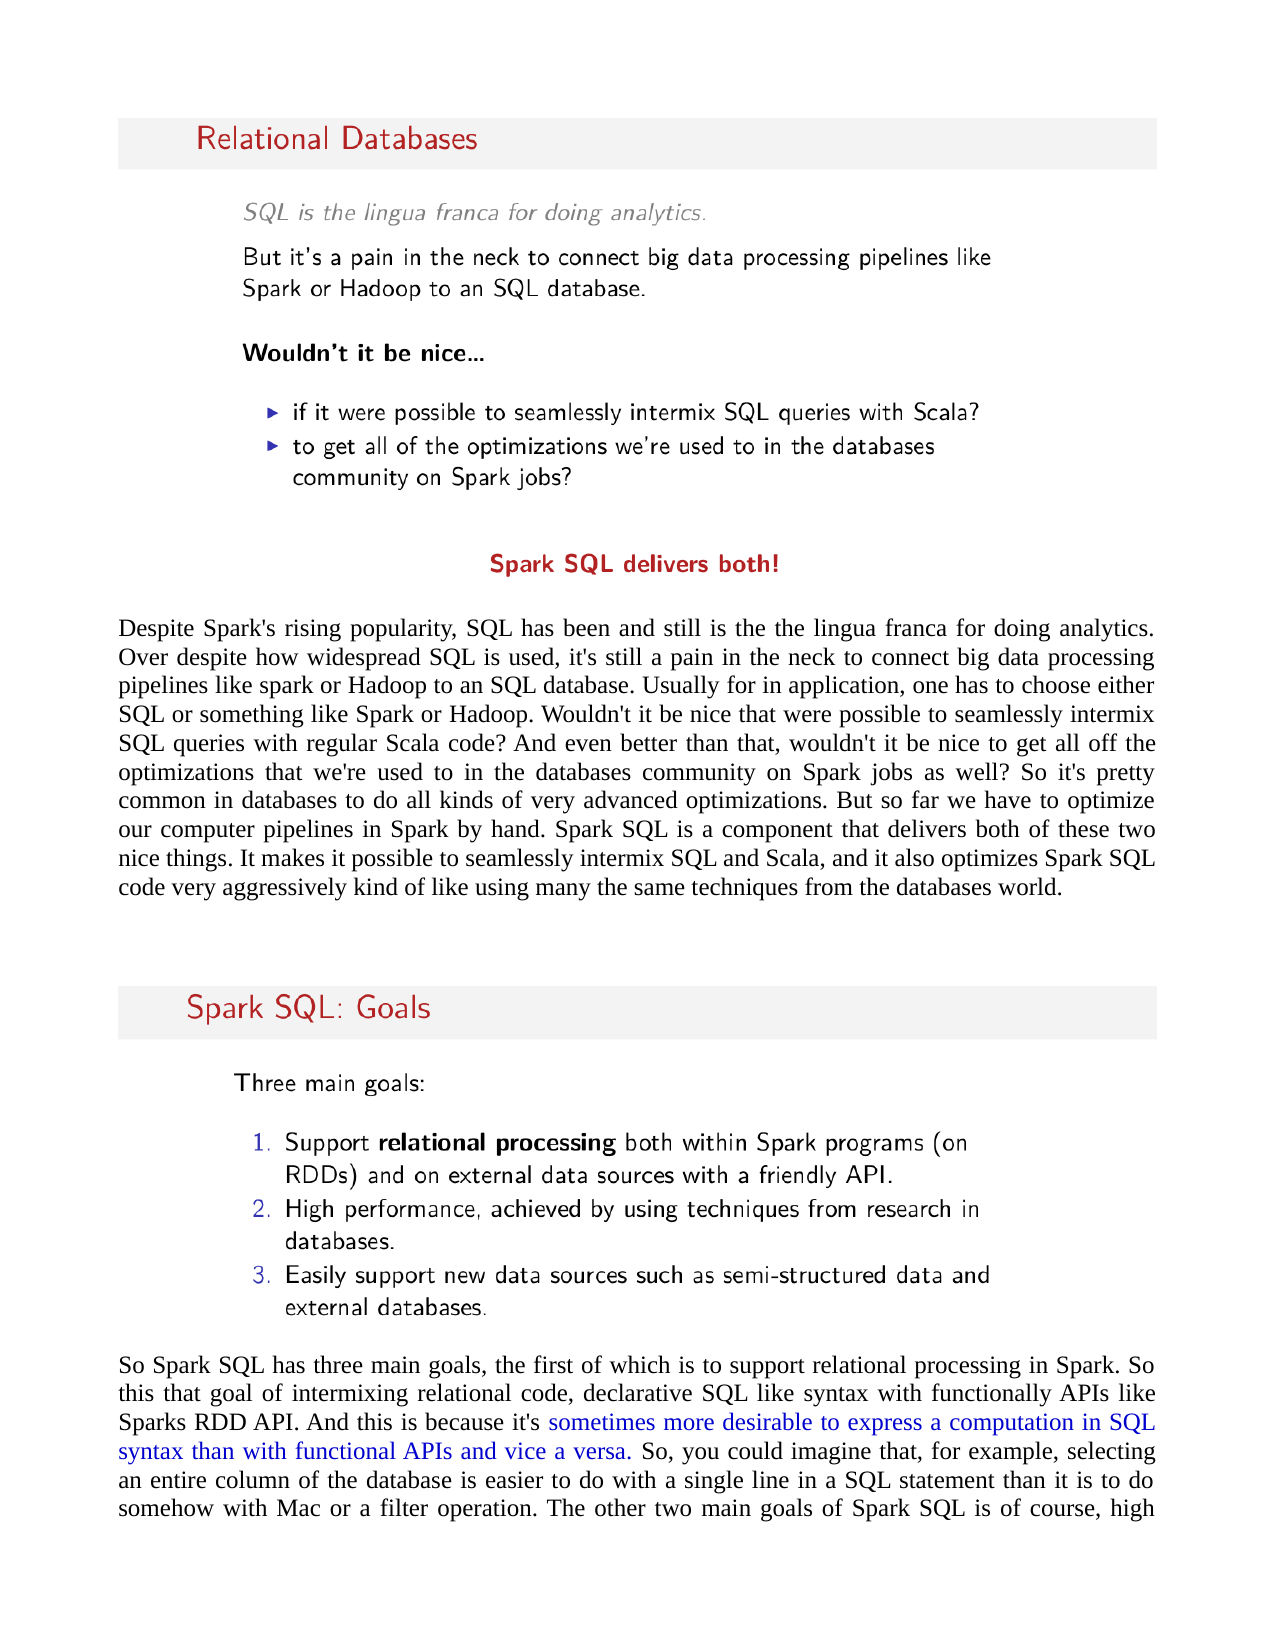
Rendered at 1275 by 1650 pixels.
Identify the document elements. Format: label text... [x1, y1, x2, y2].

picture [118, 118, 1157, 585]
text So Spark SQL has three main goals, the first of which is to support relational processing in Spark. So this that goal of intermixing relational code, declarative SQL like syntax with functionally APIs like Sparks RDD API. And this is because it's sometimes more desirable to express a computation in SQL syntax than with functional APIs and vice a versa. So, you could imagine that, for example, selecting an entire column of the database is easier to do with a single line in a SQL statement than it is to do somehow with Mac or a filter operation. The other two main goals of Spark SQL is of course, high [118, 1350, 1157, 1522]
text Despite Spark's rising popularity, SQL has been and still is the the lingua franca for doing analytics. Over despite how widespread SQL is used, it's still a pain in the neck to connect big data processing pipelines like spark or Hadoop to an SQL database. Usually for in application, one has to choose either SQL or something like Spark or Hadoop. Wouldn't it be nice that were possible to seamlessly intermix SQL queries with regular Scala code? And even better than that, wouldn't it be nice to get all off the optimizations that we're used to in the databases community on Spark jobs as well? So it's pretty common in databases to do all kinds of very advanced optimizations. But so far we have to optimize our computer pipelines in Spark by hand. Spark SQL is a component that delivers both of these two nice things. It makes it possible to seamlessly intermix SQL and Scala, and it also optimizes Spark SQL code very aggressively kind of like using many the same techniques from the databases world. [118, 613, 1157, 901]
picture [118, 986, 1157, 1321]
